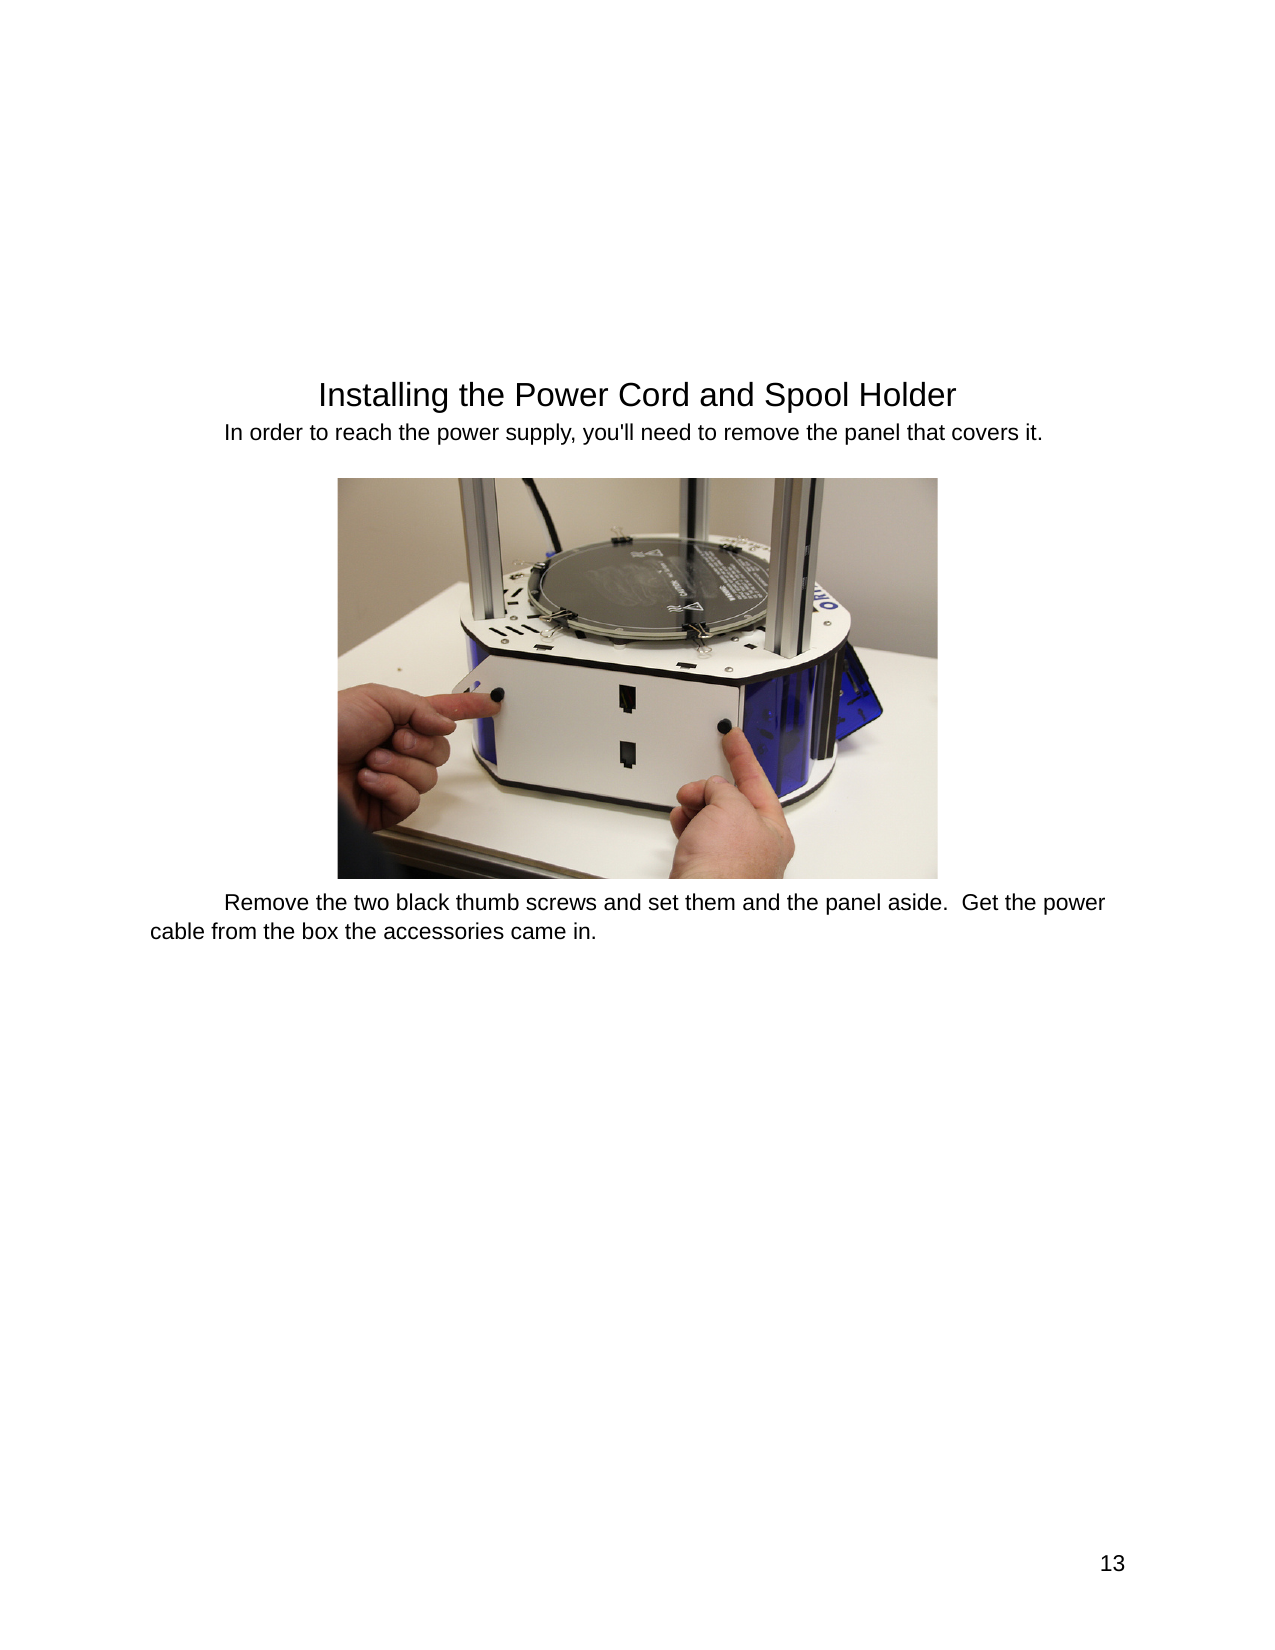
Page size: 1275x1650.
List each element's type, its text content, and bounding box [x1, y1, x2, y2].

text Remove the two black thumb screws and set them and the panel aside. Get the power cable from the box the accessories came in. [150, 889, 1125, 944]
picture [337, 478, 938, 879]
subtitle Installing the Power Cord and Spool Holder [150, 376, 1125, 414]
text In order to reach the power supply, you'll need to remove the panel that covers it. [150, 419, 1125, 445]
